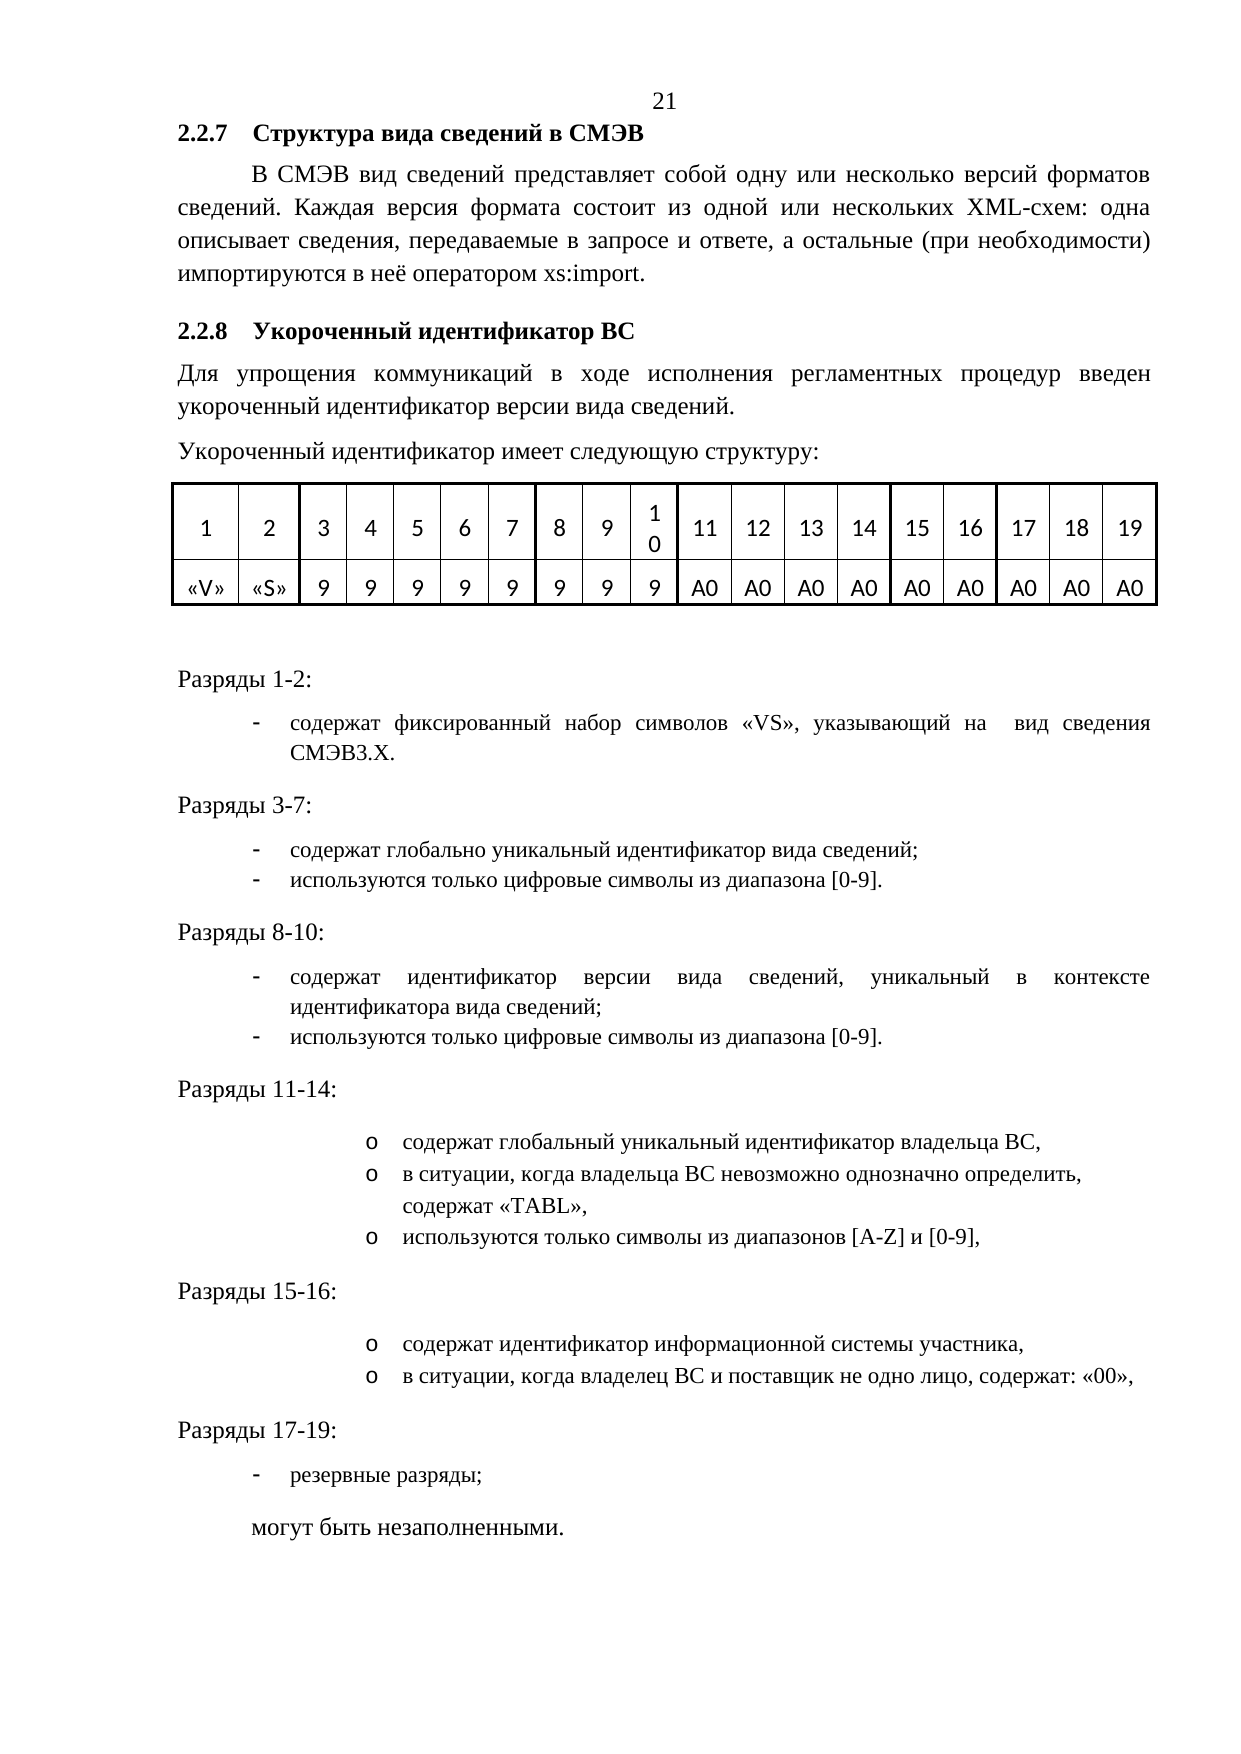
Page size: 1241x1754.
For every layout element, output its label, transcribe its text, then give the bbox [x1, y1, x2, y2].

table_header 8 [537, 485, 582, 558]
table_header 9 [583, 485, 630, 558]
table_cell A0 [838, 560, 889, 602]
table_header 16 [944, 485, 995, 558]
list содержат идентификатор информационной системы участника, [365, 1330, 1152, 1358]
table_cell A0 [732, 560, 784, 602]
table_cell A0 [1050, 560, 1102, 602]
table_header 19 [1103, 485, 1155, 558]
text Разряды 1-2: [177, 664, 1152, 692]
text Укороченный идентификатор имеет следующую структуру: [177, 436, 1152, 465]
table_cell 9 [347, 560, 393, 602]
table_header 15 [892, 485, 943, 558]
table_header 10 [631, 485, 676, 558]
table_header 4 [347, 485, 393, 558]
table_cell A0 [1103, 560, 1155, 602]
text В СМЭВ вид сведений представляет собой одну или несколько версий форматов сведений. Каждая версия формата состоит из одной или нескольких XML-схем: одна описывает сведения, передаваемые в запросе и ответе, а остальные (при необходимости) импортируются в неё оператором xs:import. [177, 159, 1152, 287]
table_cell 9 [489, 560, 534, 602]
table_header 12 [732, 485, 784, 558]
list содержат глобально уникальный идентификатор вида сведений; [252, 836, 1152, 862]
table_cell 9 [441, 560, 488, 602]
text Разряды 15-16: [177, 1276, 1152, 1305]
table_header 13 [785, 485, 837, 558]
list используются только символы из диапазонов [A-Z] и [0-9], [365, 1223, 1152, 1251]
table_header 5 [394, 485, 440, 558]
list используются только цифровые символы из диапазона [0-9]. [252, 1023, 1152, 1049]
table_cell 9 [394, 560, 440, 602]
list содержат фиксированный набор символов «VS», указывающий на вид сведения СМЭВ3.Х. [252, 709, 1152, 766]
table_header 3 [301, 485, 346, 558]
list в ситуации, когда владелец ВС и поставщик не одно лицо, содержат: «00», [365, 1362, 1152, 1390]
list резервные разряды; [252, 1461, 1152, 1487]
list содержат идентификатор версии вида сведений, уникальный в контексте идентификатора вида сведений; [252, 963, 1152, 1019]
table_cell A0 [679, 560, 731, 602]
table_header 18 [1050, 485, 1102, 558]
table_cell A0 [892, 560, 943, 602]
table_cell 9 [537, 560, 582, 602]
list используются только цифровые символы из диапазона [0-9]. [252, 866, 1152, 892]
text Для упрощения коммуникаций в ходе исполнения регламентных процедур введен укороченный идентификатор версии вида сведений. [177, 358, 1152, 419]
text Разряды 11-14: [177, 1074, 1152, 1103]
list содержат глобальный уникальный идентификатор владельца ВС, [365, 1128, 1152, 1156]
table_cell A0 [944, 560, 995, 602]
table_header 14 [838, 485, 889, 558]
table_header 1 [174, 485, 238, 558]
table_cell «S» [239, 560, 298, 602]
table_cell 9 [301, 560, 346, 602]
text Разряды 8-10: [177, 917, 1152, 946]
table_cell «V» [174, 560, 238, 602]
table_header 6 [441, 485, 488, 558]
table_header 7 [489, 485, 534, 558]
text Разряды 3-7: [177, 790, 1152, 819]
table_cell A0 [998, 560, 1049, 602]
text могут быть незаполненными. [177, 1512, 1152, 1541]
table_cell A0 [785, 560, 837, 602]
subtitle Укороченный идентификатор ВС [177, 316, 1152, 345]
table_cell 9 [583, 560, 630, 602]
table_header 17 [998, 485, 1049, 558]
subtitle Структура вида сведений в СМЭВ [177, 118, 1152, 147]
table_cell 9 [631, 560, 676, 602]
table_header 2 [239, 485, 298, 558]
table_header 11 [679, 485, 731, 558]
text Разряды 17-19: [177, 1415, 1152, 1444]
list в ситуации, когда владельца ВС невозможно однозначно определить, содержат «TABL», [365, 1160, 1152, 1219]
